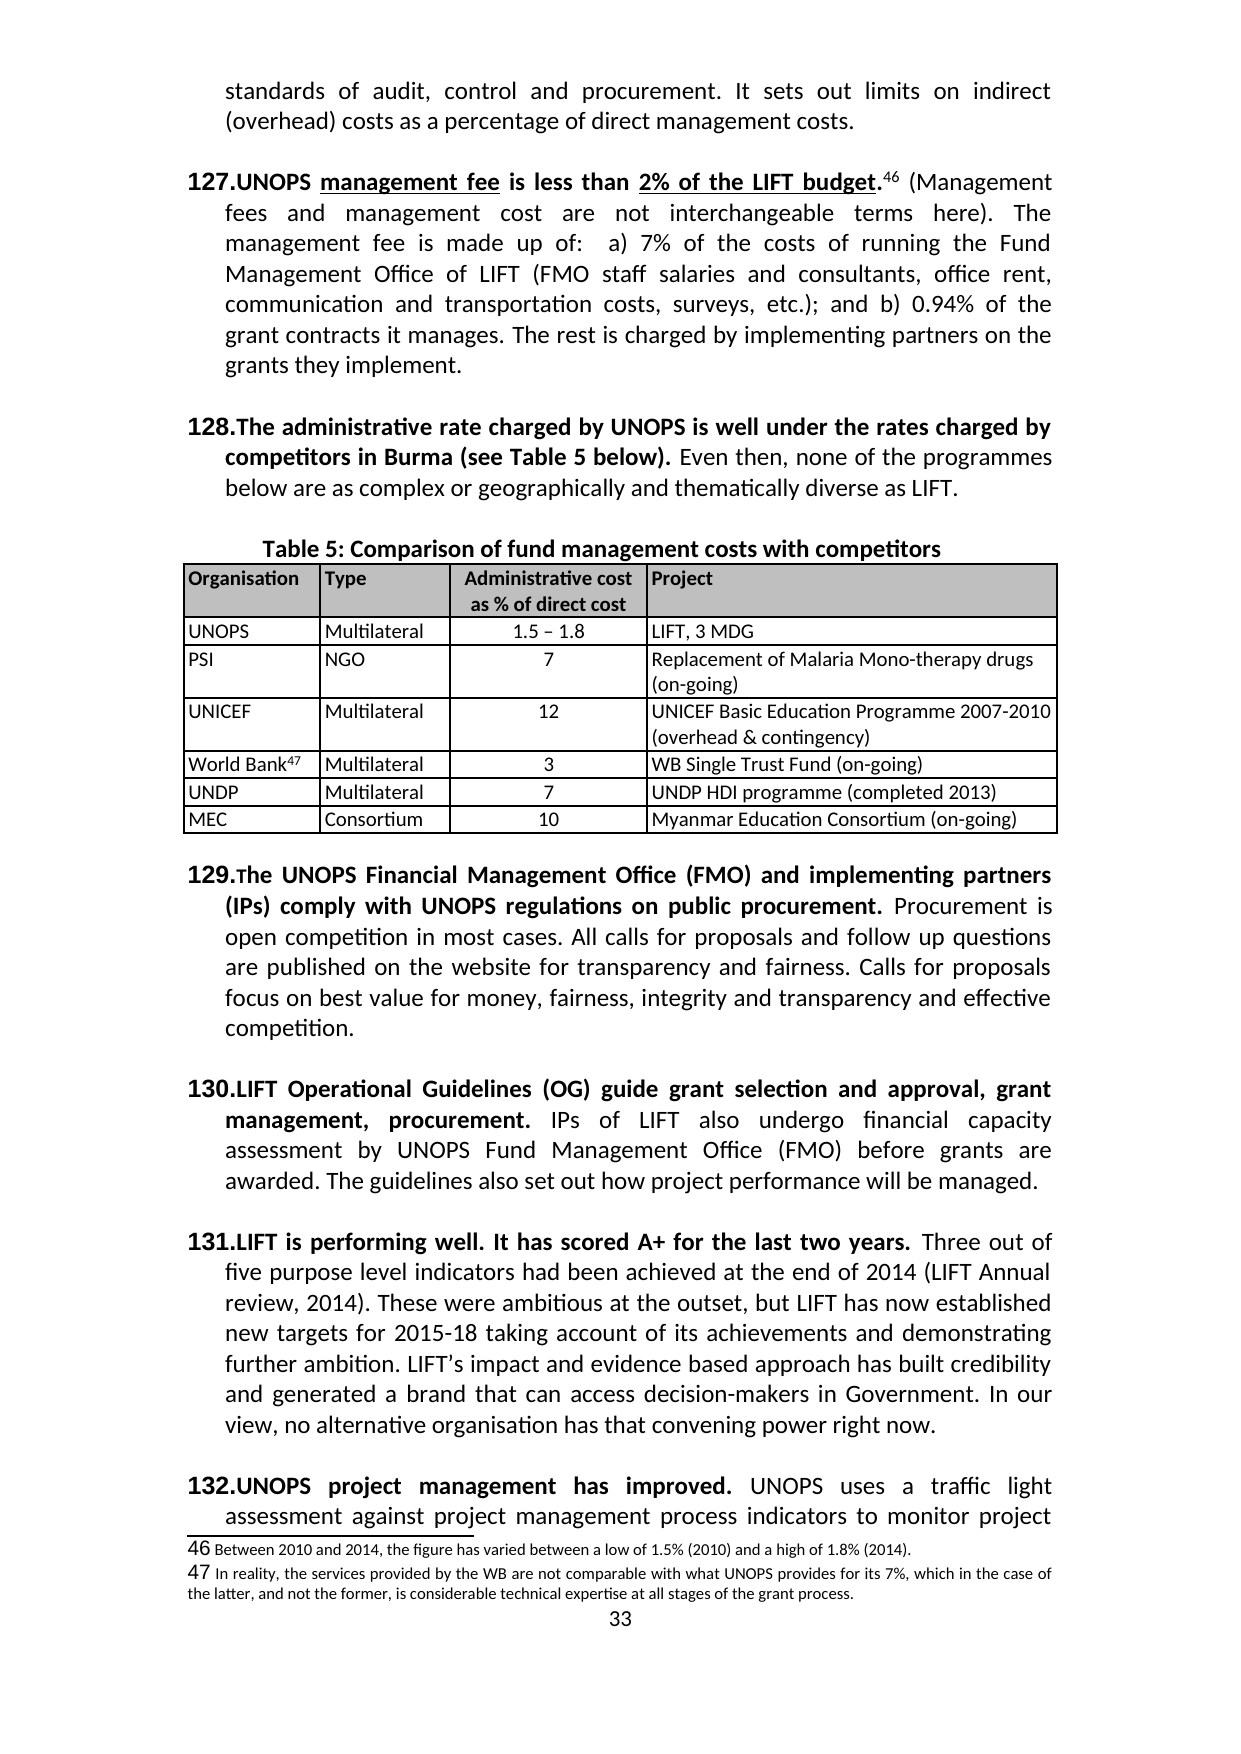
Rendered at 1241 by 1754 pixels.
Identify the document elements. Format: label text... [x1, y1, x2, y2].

table_cell Myanmar Education Consortium (on-going) [648, 807, 1056, 832]
table_cell UNICEF [185, 699, 319, 749]
table_cell World Bank [185, 752, 319, 777]
table_cell 3 [451, 752, 646, 777]
table_cell NGO [321, 646, 449, 697]
table_cell 7 [451, 779, 646, 804]
list Between 2010 and 2014, the figure has varied between a low of 1.5% (2010) and a high of 1.8% (2014). [187, 1536, 1053, 1560]
table_cell Multilateral [321, 779, 449, 804]
list Table 5: Comparison of fund management costs with competitors [262, 533, 1053, 563]
table_header Type [321, 565, 449, 616]
table_cell PSI [185, 646, 319, 697]
table_cell Replacement of Malaria Mono-therapy drugs (on-going) [648, 646, 1056, 697]
list LIFT is performing well. It has scored A+ for the last two years. Three out of five purpose level indicators had been achieved at the end of 2014 (LIFT Annual review, 2014). These were ambitious at the outset, but LIFT has now established new targets for 2015-18 taking account of its achievements and demonstrating further ambition. LIFT’s impact and evidence based approach has built credibility and generated a brand that can access decision-makers in Government. In our view, no alternative organisation has that convening power right now. [187, 1226, 1053, 1439]
table_cell 1.5 – 1.8 [451, 618, 646, 644]
table_cell Consortium [321, 807, 449, 832]
table_header Organisation [185, 565, 319, 616]
table_cell Multilateral [321, 618, 449, 644]
table_cell WB Single Trust Fund (on-going) [648, 752, 1056, 777]
table_cell UNICEF Basic Education Programme 2007-2010 (overhead & contingency) [648, 699, 1056, 749]
table_cell LIFT, 3 MDG [648, 618, 1056, 644]
list UNOPS management fee is less than 2% of the LIFT budget. (Management fees and management cost are not interchangeable terms here). The management fee is made up of: a) 7% of the costs of running the Fund Management Office of LIFT (FMO staff salaries and consultants, office rent, communication and transportation costs, surveys, etc.); and b) 0.94% of the grant contracts it manages. The rest is charged by implementing partners on the grants they implement. [187, 167, 1053, 380]
table_cell UNOPS [185, 618, 319, 644]
table_header Administrative cost as % of direct cost [451, 565, 646, 616]
table_cell Multilateral [321, 752, 449, 777]
table_cell Multilateral [321, 699, 449, 749]
table_cell MEC [185, 807, 319, 832]
table_cell 10 [451, 807, 646, 832]
list UNOPS project management has improved. UNOPS uses a traffic light assessment against project management process indicators to monitor project [187, 1470, 1053, 1531]
list The UNOPS Financial Management Office (FMO) and implementing partners (IPs) comply with UNOPS regulations on public procurement. Procurement is open competition in most cases. All calls for proposals and follow up questions are published on the website for transparency and fairness. Calls for proposals focus on best value for money, fairness, integrity and transparency and effective competition. [187, 859, 1053, 1043]
list standards of audit, control and procurement. It sets out limits on indirect (overhead) costs as a percentage of direct management costs. [187, 75, 1053, 136]
table_cell 7 [451, 646, 646, 697]
table_header Project [648, 565, 1056, 616]
table_cell UNDP [185, 779, 319, 804]
table_cell 12 [451, 699, 646, 749]
table_cell UNDP HDI programme (completed 2013) [648, 779, 1056, 804]
list The administrative rate charged by UNOPS is well under the rates charged by competitors in Burma (see Table 5 below). Even then, none of the programmes below are as complex or geographically and thematically diverse as LIFT. [187, 411, 1053, 502]
list LIFT Operational Guidelines (OG) guide grant selection and approval, grant management, procurement. IPs of LIFT also undergo financial capacity assessment by UNOPS Fund Management Office (FMO) before grants are awarded. The guidelines also set out how project performance will be managed. [187, 1073, 1053, 1195]
